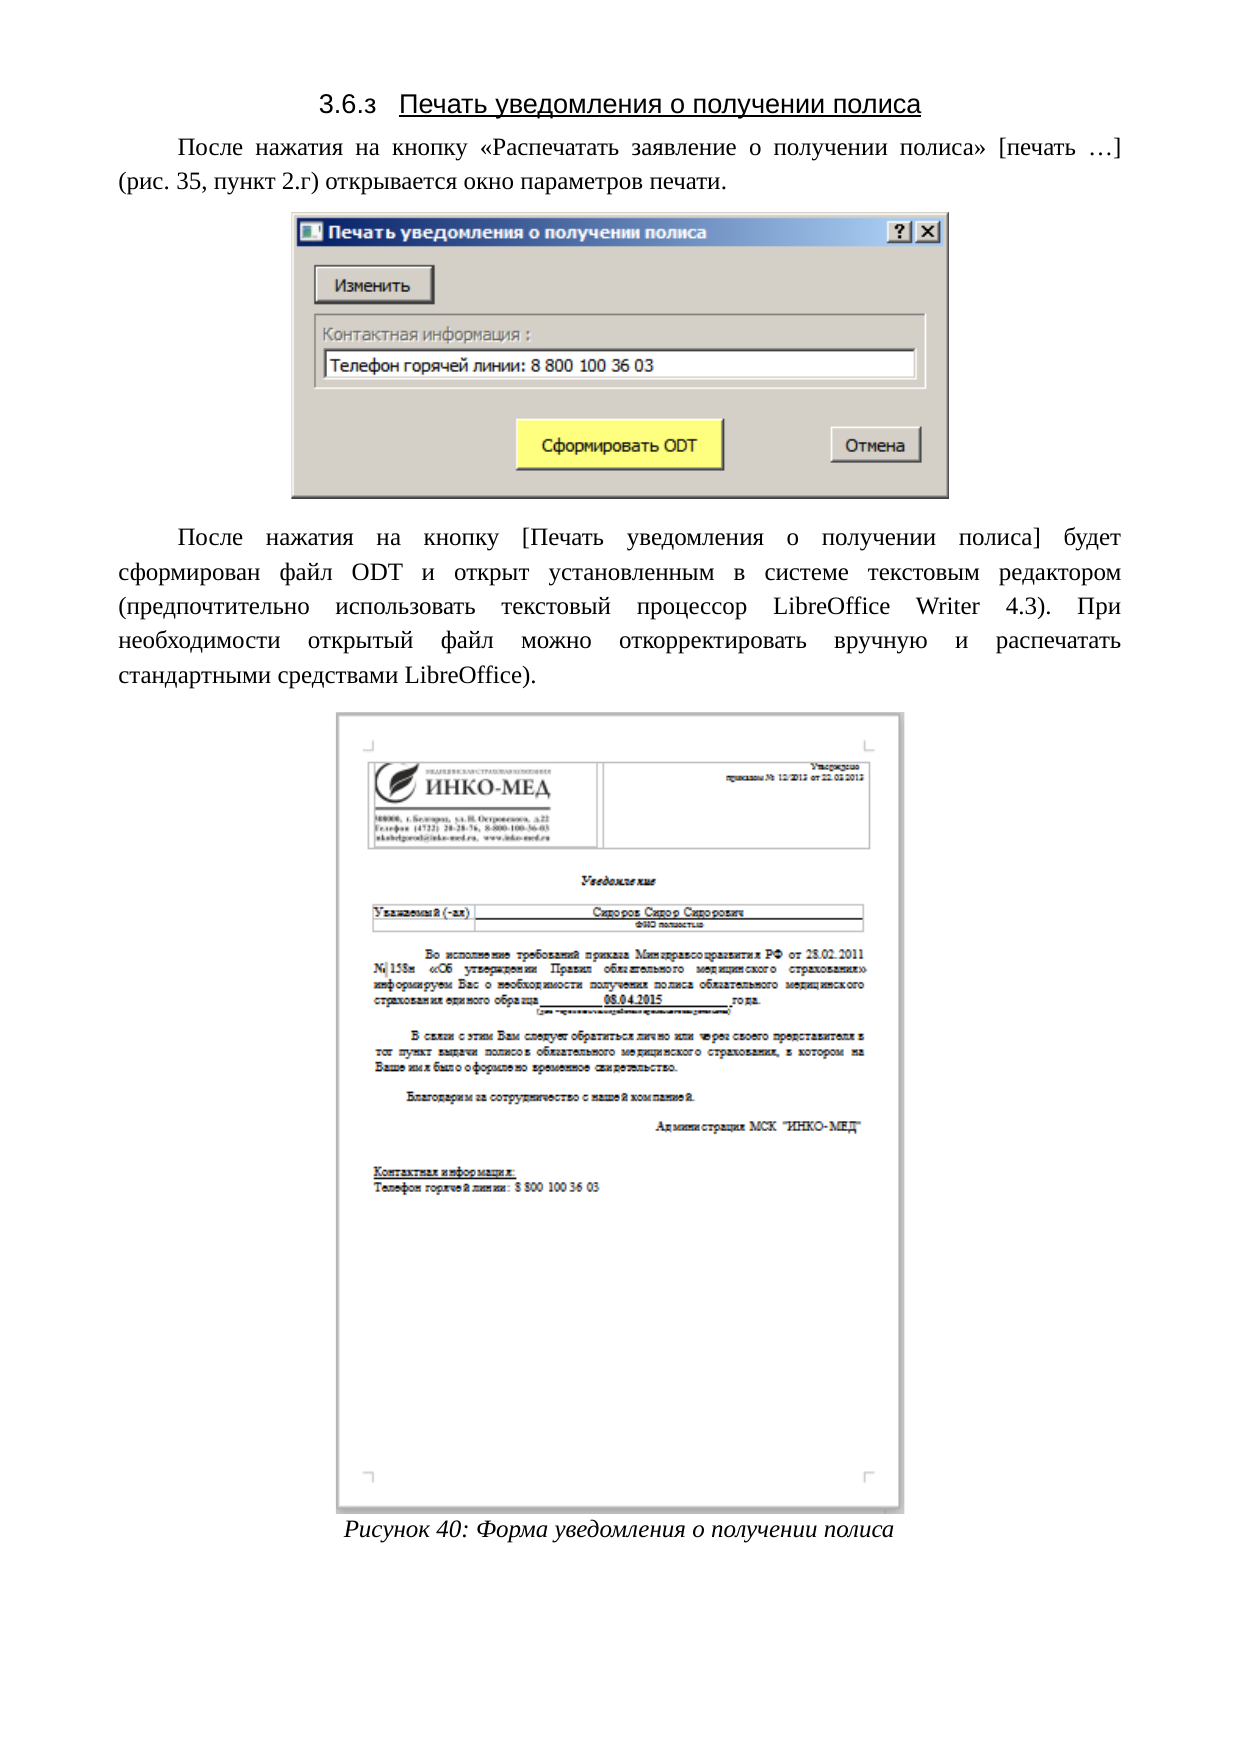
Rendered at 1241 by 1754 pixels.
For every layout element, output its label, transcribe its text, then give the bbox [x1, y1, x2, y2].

text Рисунок 40: Форма уведомления о получении полиса [249, 712, 991, 1542]
picture [291, 212, 949, 499]
text После нажатия на кнопку [Печать уведомления о получении полиса] будет сформирован файл ODT и открыт установленным в системе текстовым редактором (предпочтительно использовать текстовый процессор LibreOffice Writer 4.3). При необходимости открытый файл можно откорректировать вручную и распечатать стандартными средствами LibreOffice). [118, 522, 1122, 689]
text После нажатия на кнопку «Распечатать заявление о получении полиса» [печать …] (рис. 35, пункт 2.г) открывается окно параметров печати. [118, 132, 1122, 195]
subtitle Печать уведомления о получении полиса [118, 88, 1122, 119]
picture [335, 712, 905, 1514]
